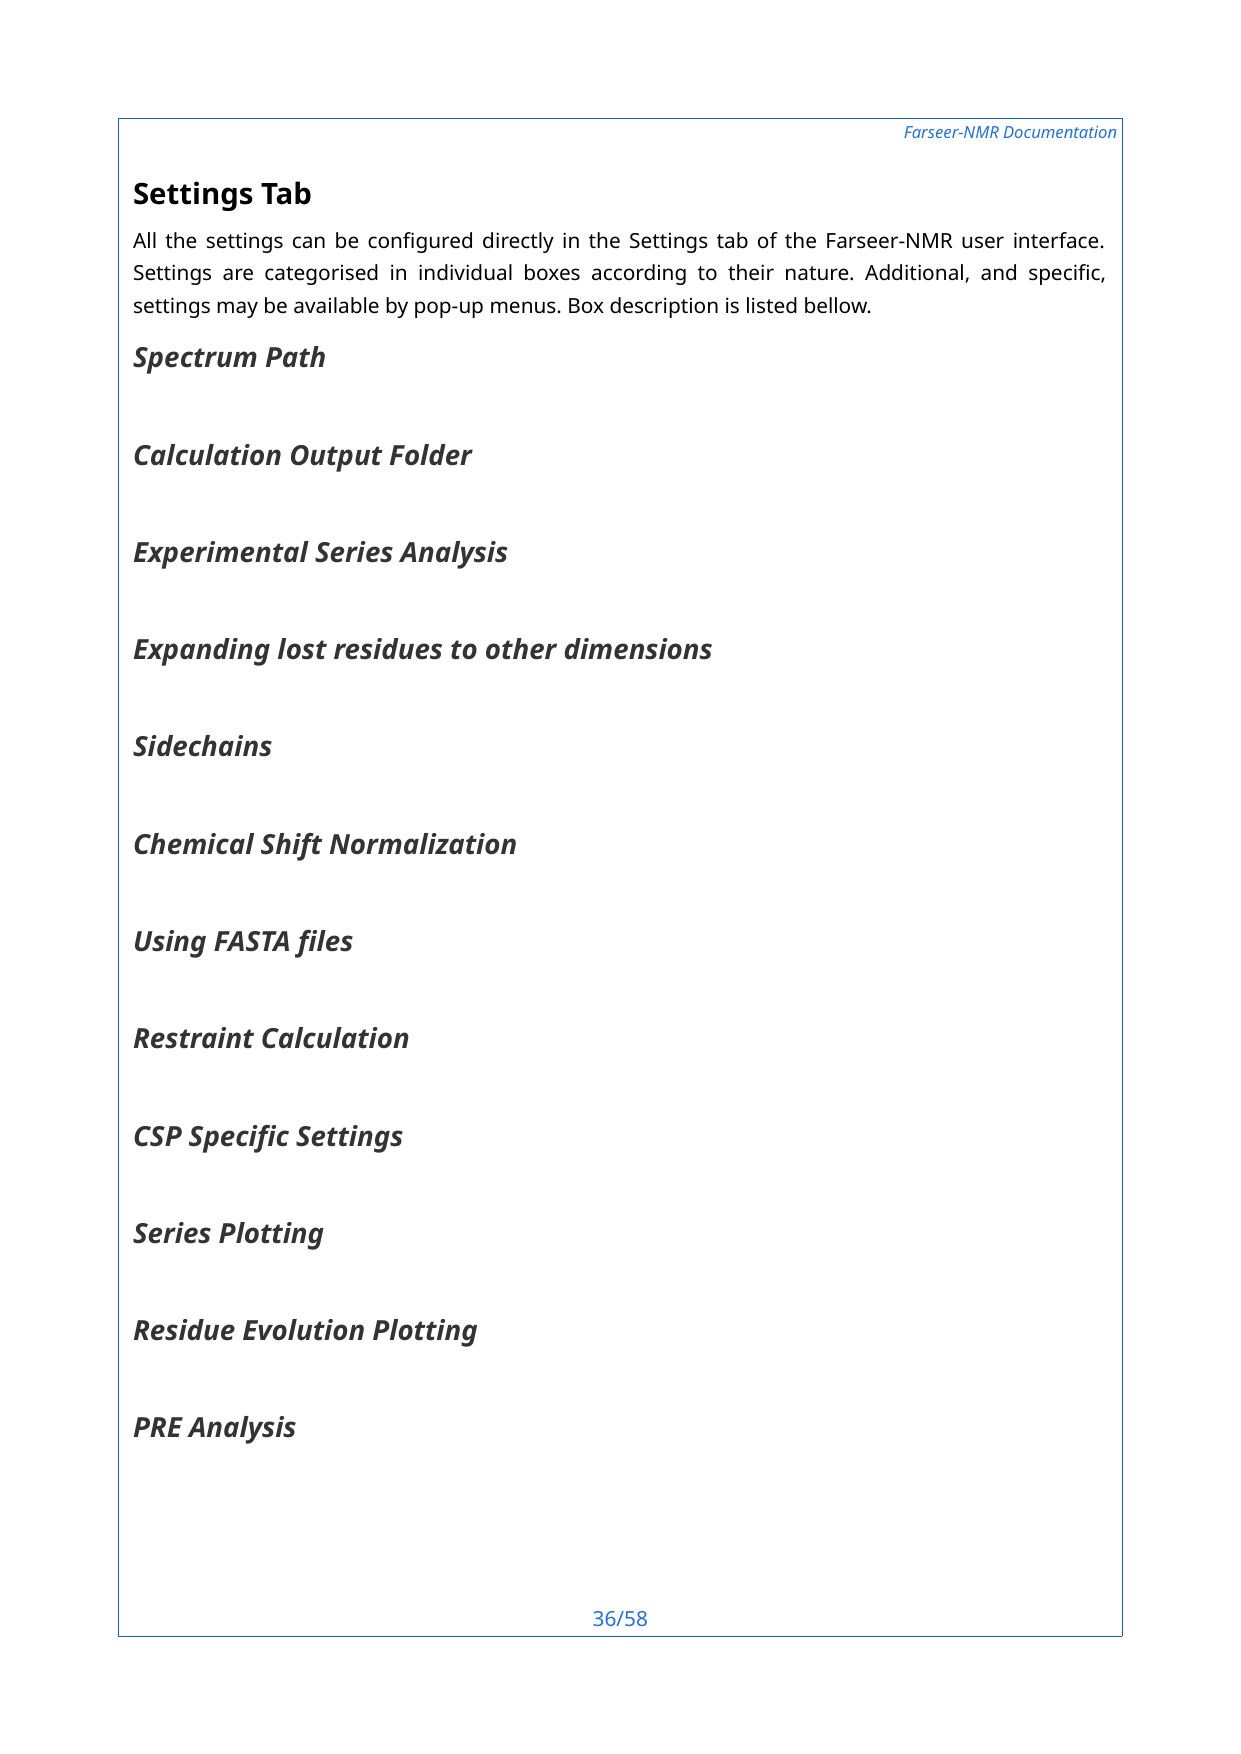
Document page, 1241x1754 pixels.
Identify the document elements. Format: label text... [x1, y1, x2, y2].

subtitle Restraint Calculation [133, 1019, 1119, 1057]
subtitle Sidechains [133, 727, 1119, 765]
subtitle Settings Tab [133, 173, 1119, 213]
text All the settings can be configured directly in the Settings tab of the Farseer-NMR user interface. Settings are categorised in individual boxes according to their nature. Additional, and specific, settings may be available by pop-up menus. Box description is listed bellow. [133, 226, 1107, 319]
subtitle PRE Analysis [133, 1408, 1119, 1446]
subtitle Using FASTA files [133, 922, 1119, 959]
subtitle Experimental Series Analysis [133, 533, 1119, 570]
subtitle CSP Specific Settings [133, 1116, 1119, 1154]
subtitle Spectrum Path [133, 338, 1119, 376]
subtitle Series Plotting [133, 1214, 1119, 1251]
subtitle Calculation Output Folder [133, 435, 1119, 473]
subtitle Chemical Shift Normalization [133, 824, 1119, 862]
subtitle Expanding lost residues to other dimensions [133, 630, 1119, 668]
subtitle Residue Evolution Plotting [133, 1311, 1119, 1349]
